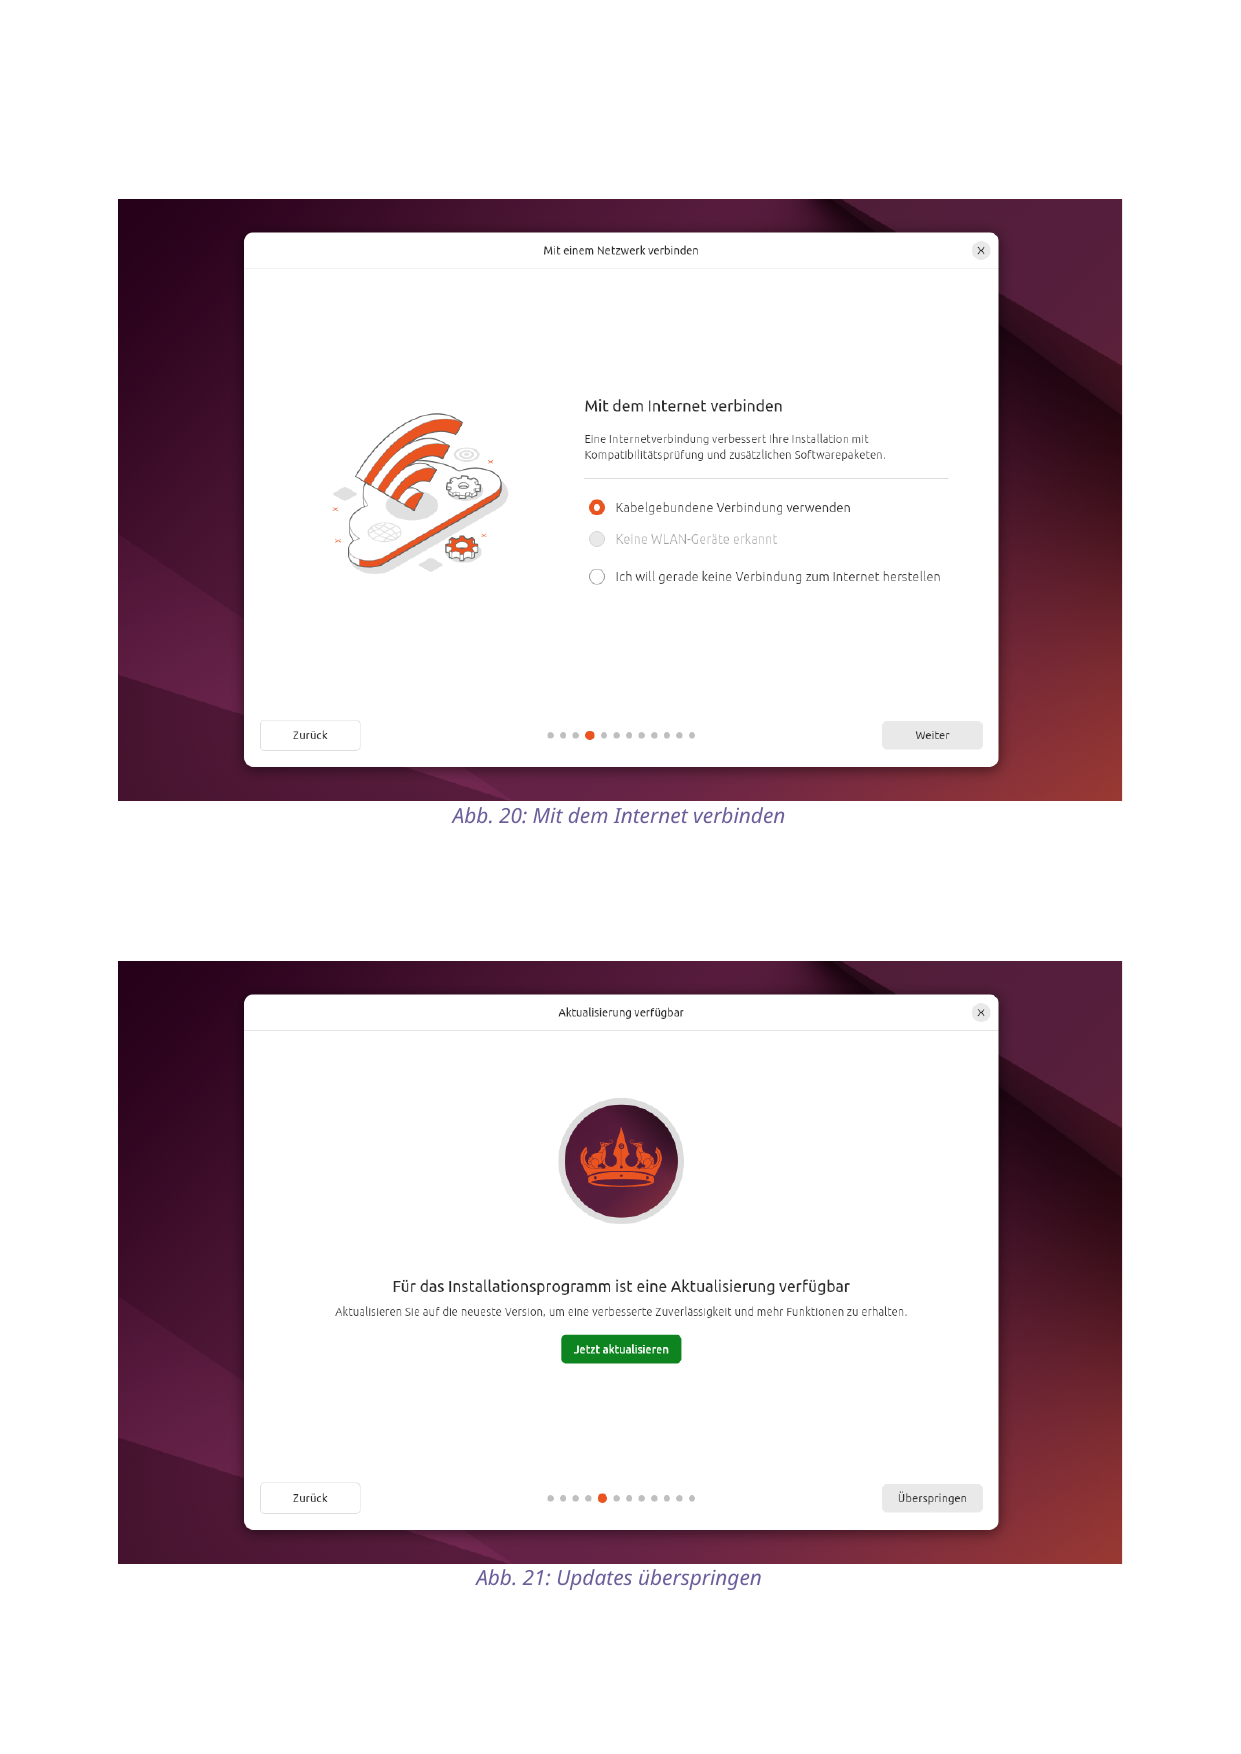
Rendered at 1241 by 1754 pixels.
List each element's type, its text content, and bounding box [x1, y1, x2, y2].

text Abb. 20: Mit dem Internet verbinden [118, 801, 1122, 829]
picture [118, 199, 1123, 801]
picture [118, 961, 1123, 1564]
text Abb. 21: Updates überspringen [118, 1564, 1122, 1592]
